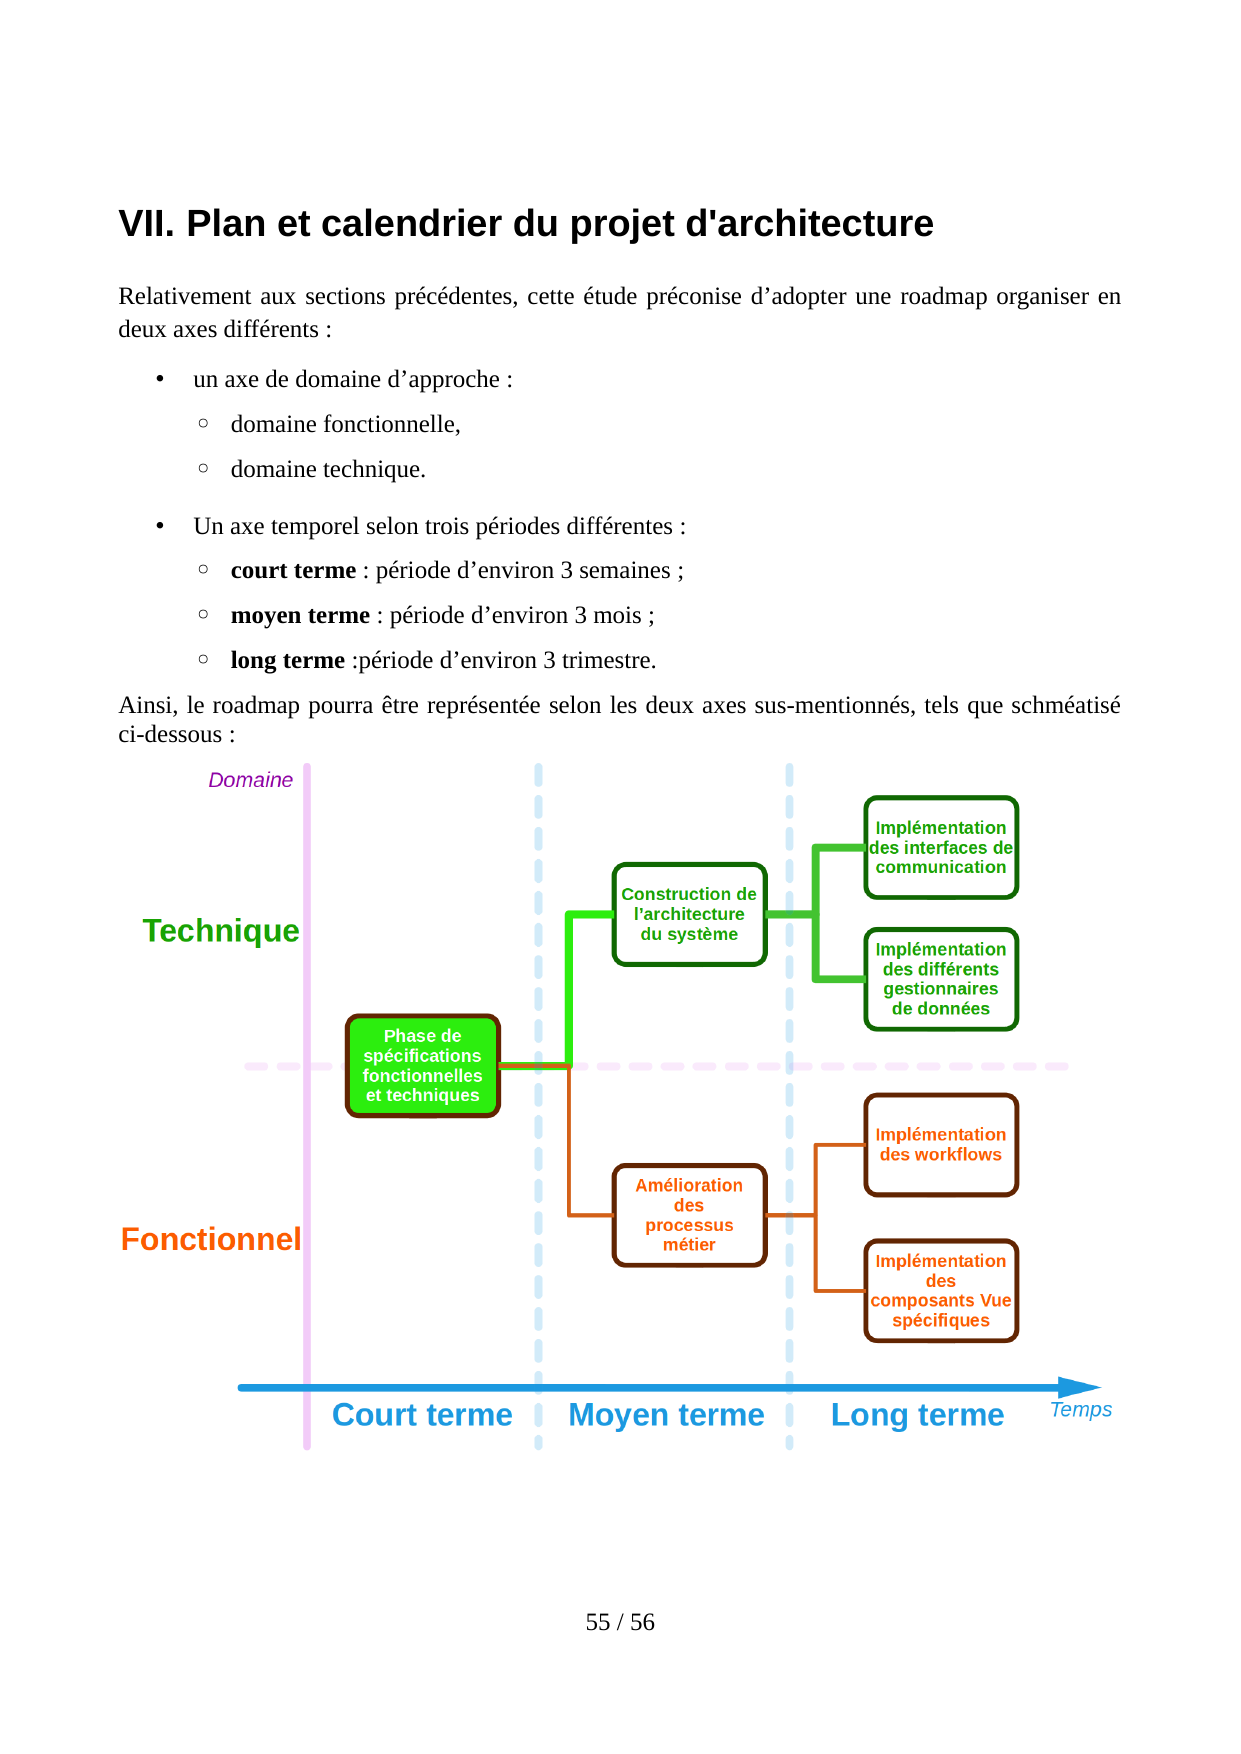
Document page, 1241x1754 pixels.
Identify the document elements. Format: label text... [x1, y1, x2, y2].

subtitle Plan et calendrier du projet d'architecture [118, 201, 1122, 245]
text Ainsi, le roadmap pourra être représentée selon les deux axes sus-mentionnés, tels que schméatisé ci-dessous : [118, 690, 1122, 747]
list court terme : période d’environ 3 semaines ; [193, 556, 1122, 584]
list moyen terme : période d’environ 3 mois ; [193, 600, 1122, 629]
list un axe de domaine d’approche : [156, 364, 1122, 393]
list Un axe temporel selon trois périodes différentes : [156, 511, 1122, 539]
list domaine technique. [193, 454, 1122, 483]
picture [119, 759, 1121, 1467]
list long terme :période d’environ 3 trimestre. [193, 645, 1122, 674]
text Relativement aux sections précédentes, cette étude préconise d’adopter une roadmap organiser en deux axes différents : [118, 281, 1122, 343]
list domaine fonctionnelle, [193, 409, 1122, 438]
